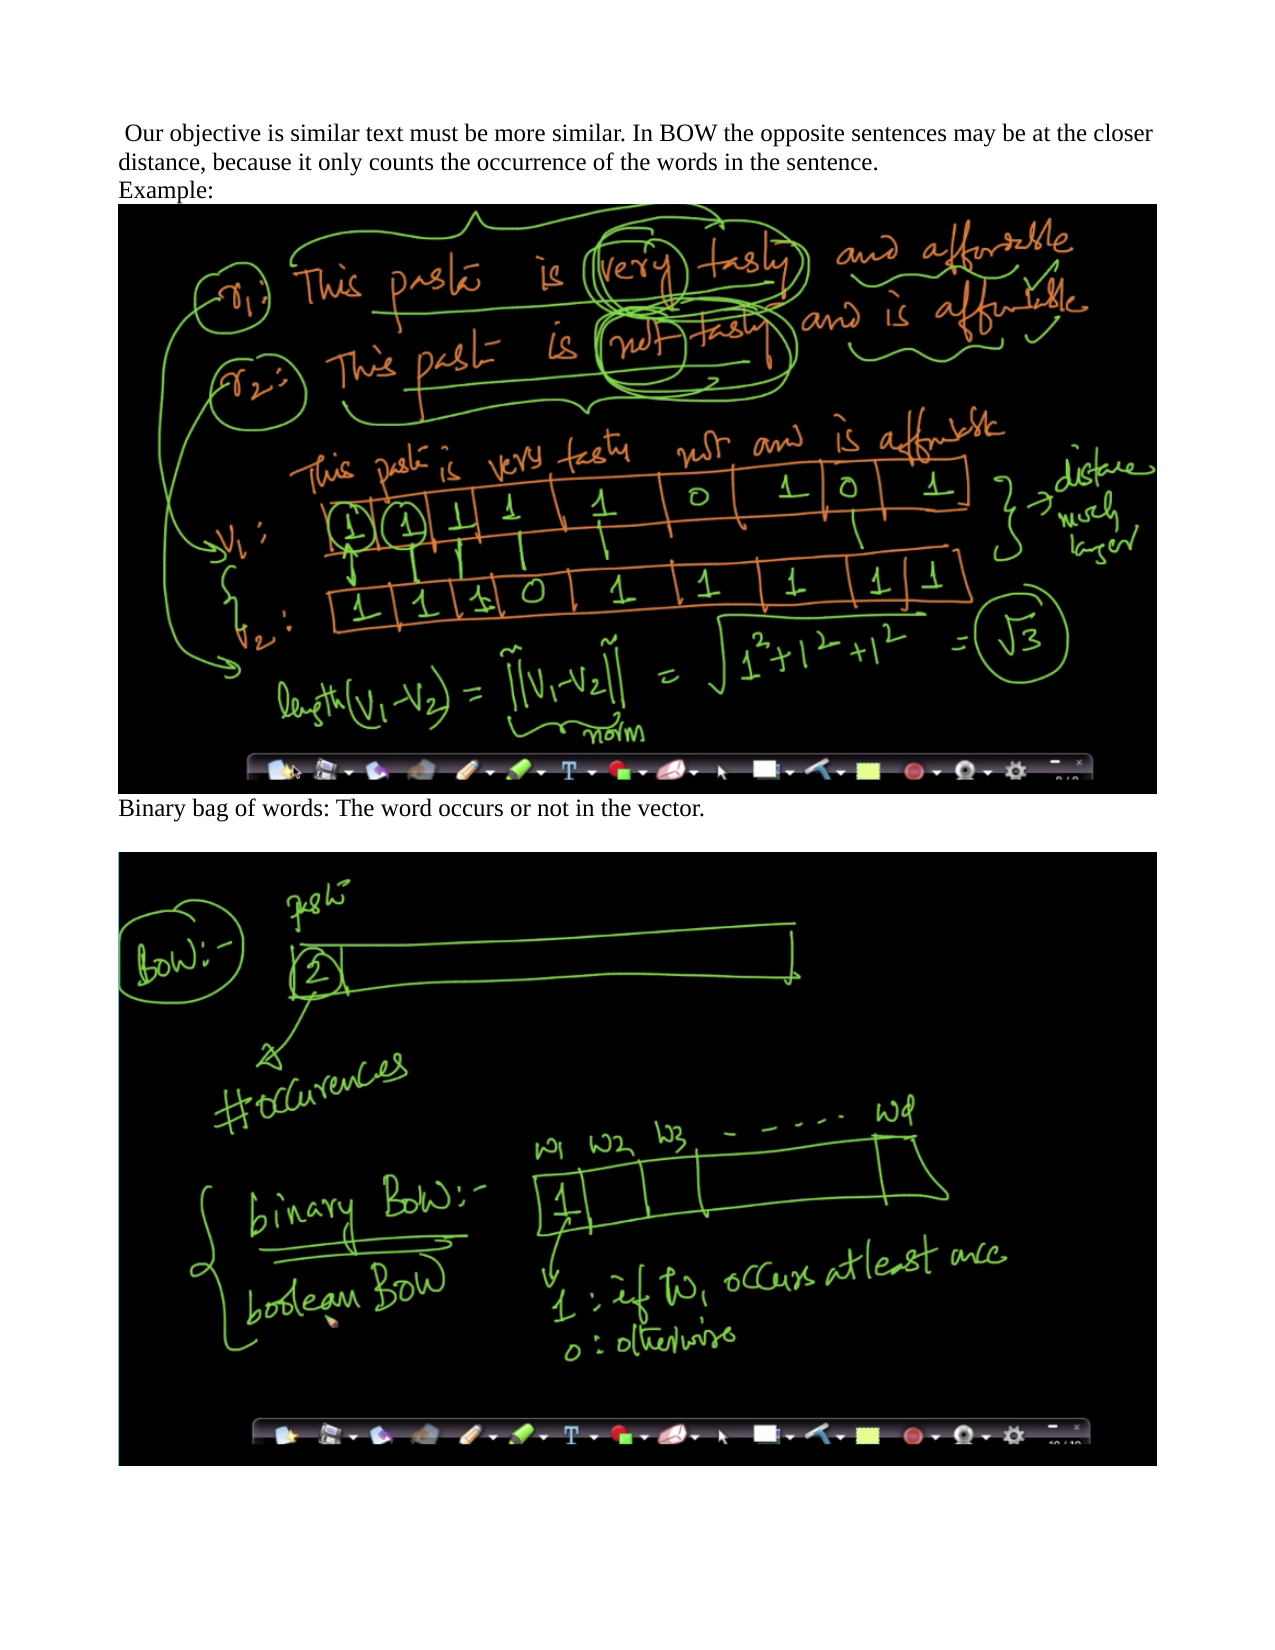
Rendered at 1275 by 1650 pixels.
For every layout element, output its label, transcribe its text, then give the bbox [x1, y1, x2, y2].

text Our objective is similar text must be more similar. In BOW the opposite sentences may be at the closer distance, because it only counts the occurrence of the words in the sentence. [118, 118, 1157, 176]
picture [118, 204, 1157, 794]
picture [118, 852, 1157, 1466]
text Binary bag of words: The word occurs or not in the vector. [118, 794, 1157, 822]
text Example: [118, 176, 1157, 204]
